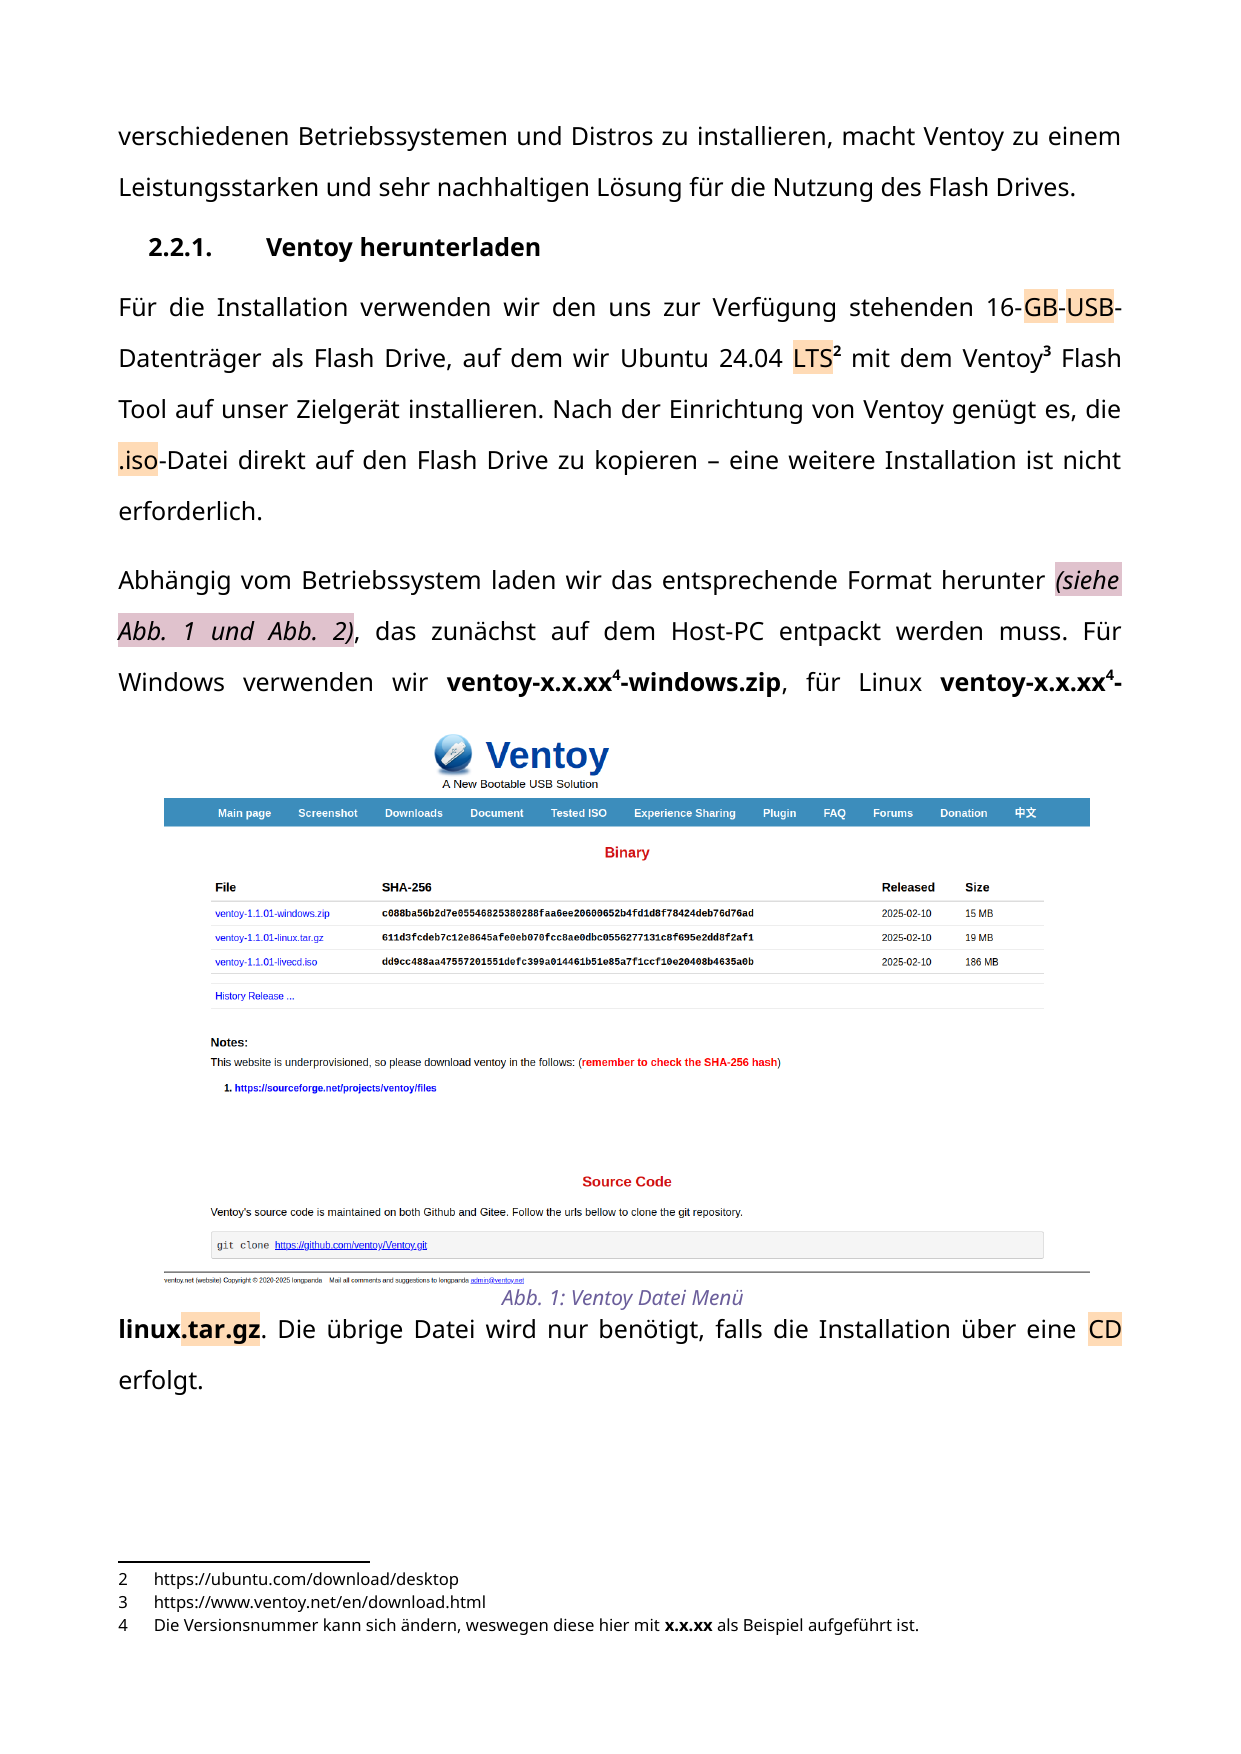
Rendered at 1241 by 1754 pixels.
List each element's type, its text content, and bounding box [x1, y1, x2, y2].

text Für die Installation verwenden wir den uns zur Verfügung stehenden 16-GB-USB-Datenträger als Flash Drive, auf dem wir Ubuntu 24.04 LTS mit dem Ventoy Flash Tool auf unser Zielgerät installieren. Nach der Einrichtung von Ventoy genügt es, die .iso-Datei direkt auf den Flash Drive zu kopieren – eine weitere Installation ist nicht erforderlich. [118, 289, 1122, 527]
picture [121, 722, 1126, 1284]
text Abhängig vom Betriebssystem laden wir das entsprechende Format herunter (siehe Abb. 1 und Abb. 2), das zunächst auf dem Host-PC entpackt werden muss. Für Windows verwenden wir ventoy-x.x.xx-windows.zip, für Linux ventoy-x.x.xx4-linux.tar.gz. Die übrige Datei wird nur benötigt, falls die Installation über eine CD erfolgt. [118, 562, 1122, 1397]
text https://ubuntu.com/download/desktop [118, 1568, 1122, 1590]
text https://www.ventoy.net/en/download.html [118, 1590, 1122, 1613]
text Die Versionsnummer kann sich ändern, weswegen diese hier mit x.x.xx als Beispiel aufgeführt ist. [118, 1613, 1122, 1636]
subtitle Ventoy herunterladen [118, 229, 1122, 263]
text Abb. 1: Ventoy Datei Menü [122, 1284, 1126, 1312]
text verschiedenen Betriebssystemen und Distros zu installieren, macht Ventoy zu einem Leistungsstarken und sehr nachhaltigen Lösung für die Nutzung des Flash Drives. [118, 118, 1122, 203]
